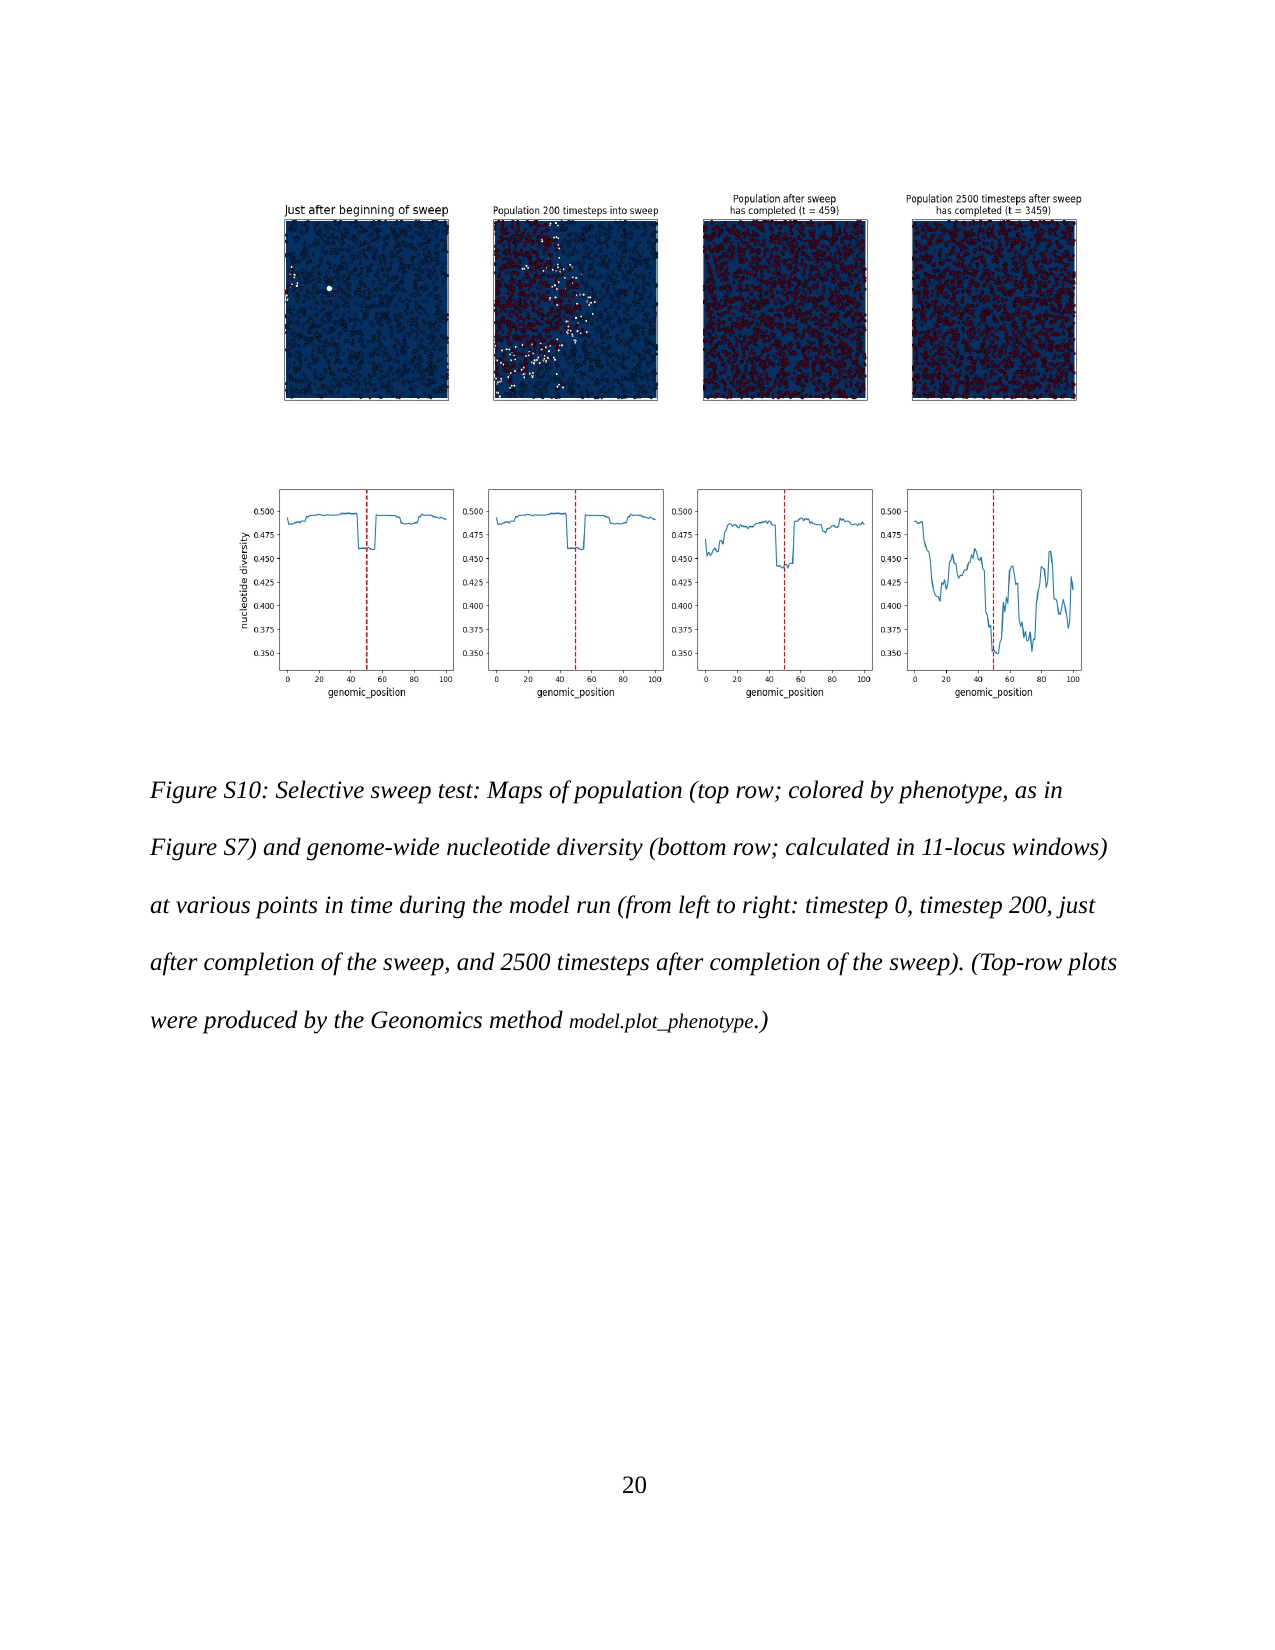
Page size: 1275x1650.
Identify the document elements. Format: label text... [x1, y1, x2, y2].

text Figure S10: Selective sweep test: Maps of population (top row; colored by phenotype, as in Figure S7) and genome-wide nucleotide diversity (bottom row; calculated in 11-locus windows) at various points in time during the model run (from left to right: timestep 0, timestep 200, just after completion of the sweep, and 2500 timesteps after completion of the sweep). (Top-row plots were produced by the Geonomics method model.plot_phenotype.) [150, 775, 1125, 1033]
picture [150, 150, 1184, 734]
